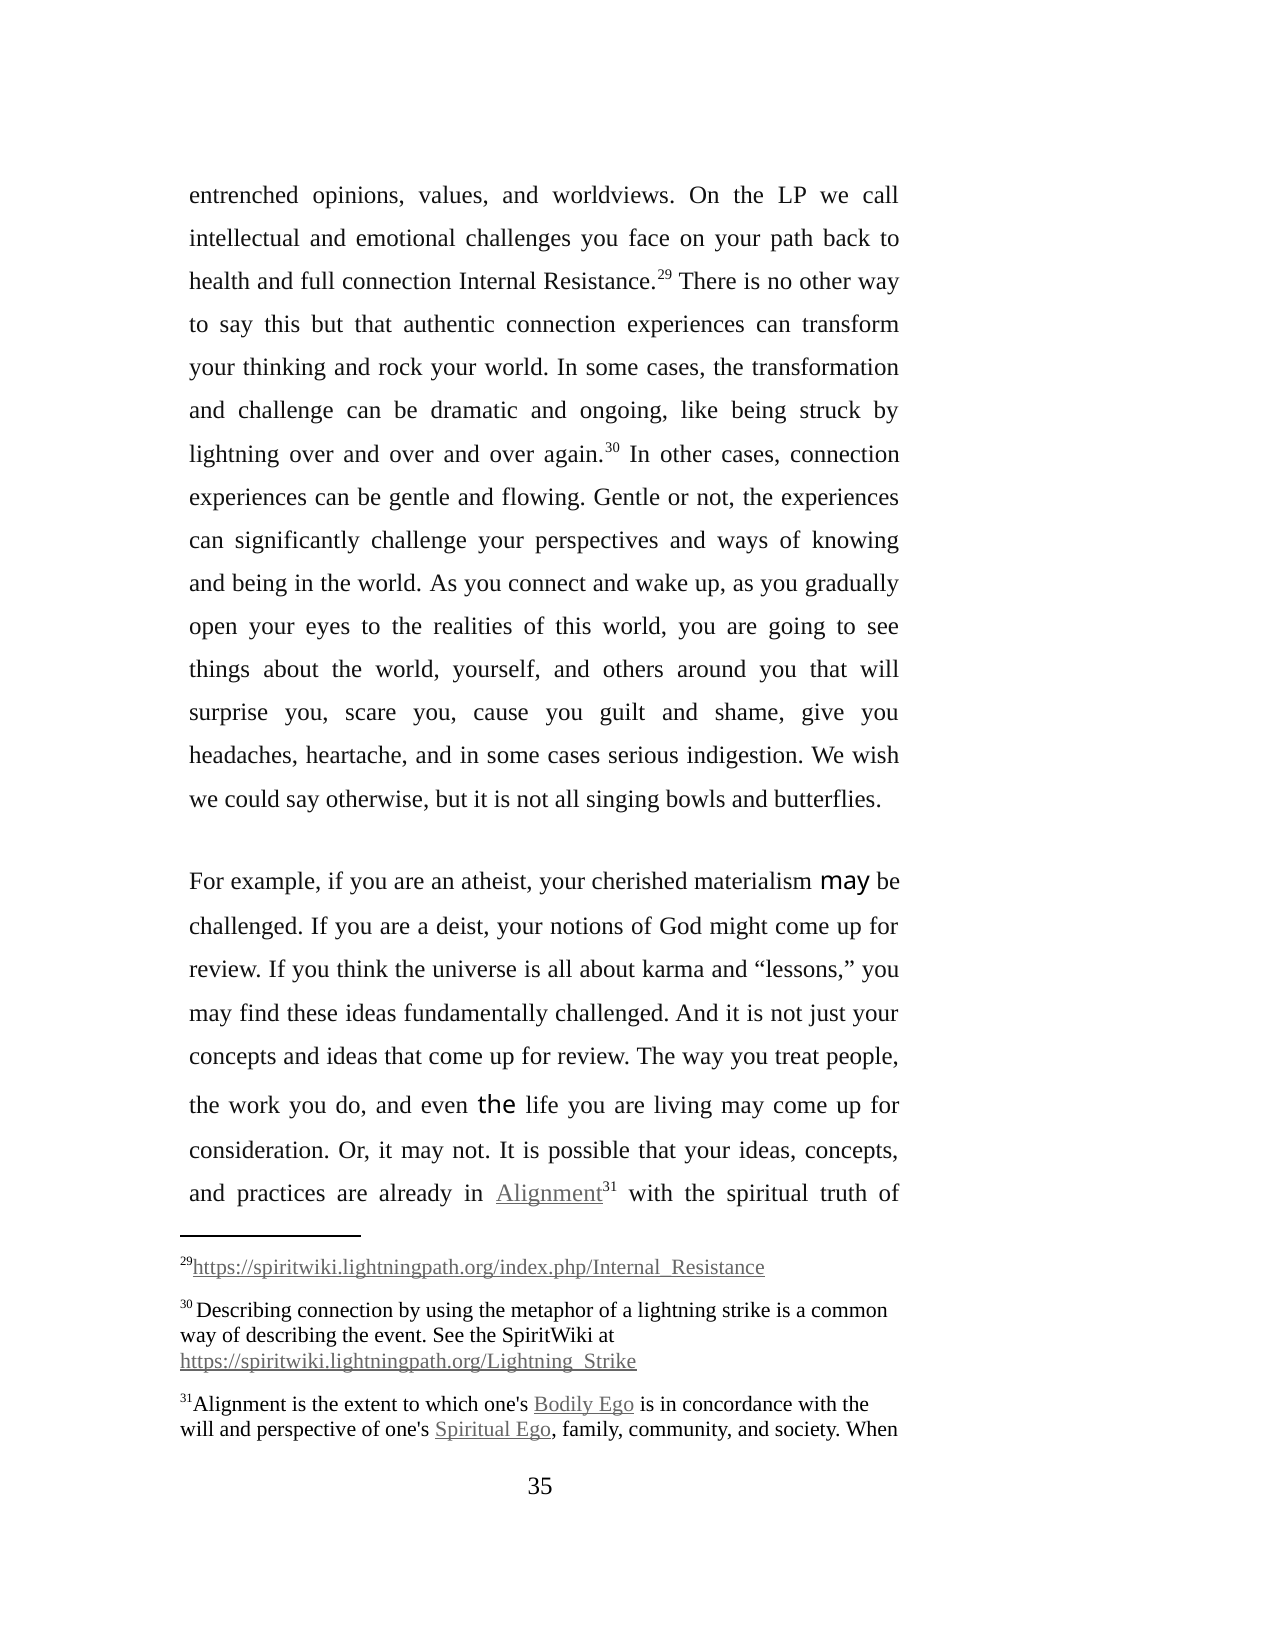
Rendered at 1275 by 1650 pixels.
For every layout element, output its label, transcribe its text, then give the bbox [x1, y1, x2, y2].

text https://spiritwiki.lightningpath.org/index.php/Internal_Resistance [765, 1254, 900, 1279]
text entrenched opinions, values, and worldviews. On the LP we call intellectual and emotional challenges you face on your path back to health and full connection Internal Resistance. There is no other way to say this but that authentic connection experiences can transform your thinking and rock your world. In some cases, the transformation and challenge can be dramatic and ongoing, like being struck by lightning over and over and over again. In other cases, connection experiences can be gentle and flowing. Gentle or not, the experiences can significantly challenge your perspectives and ways of knowing and being in the world. As you connect and wake up, as you gradually open your eyes to the realities of this world, you are going to see things about the world, yourself, and others around you that will surprise you, scare you, cause you guilt and shame, give you headaches, heartache, and in some cases serious indigestion. We wish we could say otherwise, but it is not all singing bowls and butterflies. [189, 180, 900, 812]
text Describing connection by using the metaphor of a lightning strike is a common way of describing the event. See the SpiritWiki at https://spiritwiki.lightningpath.org/Lightning_Strike [180, 1297, 900, 1373]
text For example, if you are an atheist, your cherished materialism may be challenged. If you are a deist, your notions of God might come up for review. If you think the universe is all about karma and “lessons,” you may find these ideas fundamentally challenged. And it is not just your concepts and ideas that come up for review. The way you treat people, the work you do, and even the life you are living may come up for consideration. Or, it may not. It is possible that your ideas, concepts, and practices are already in Alignment with the spiritual truth of [189, 863, 900, 1207]
